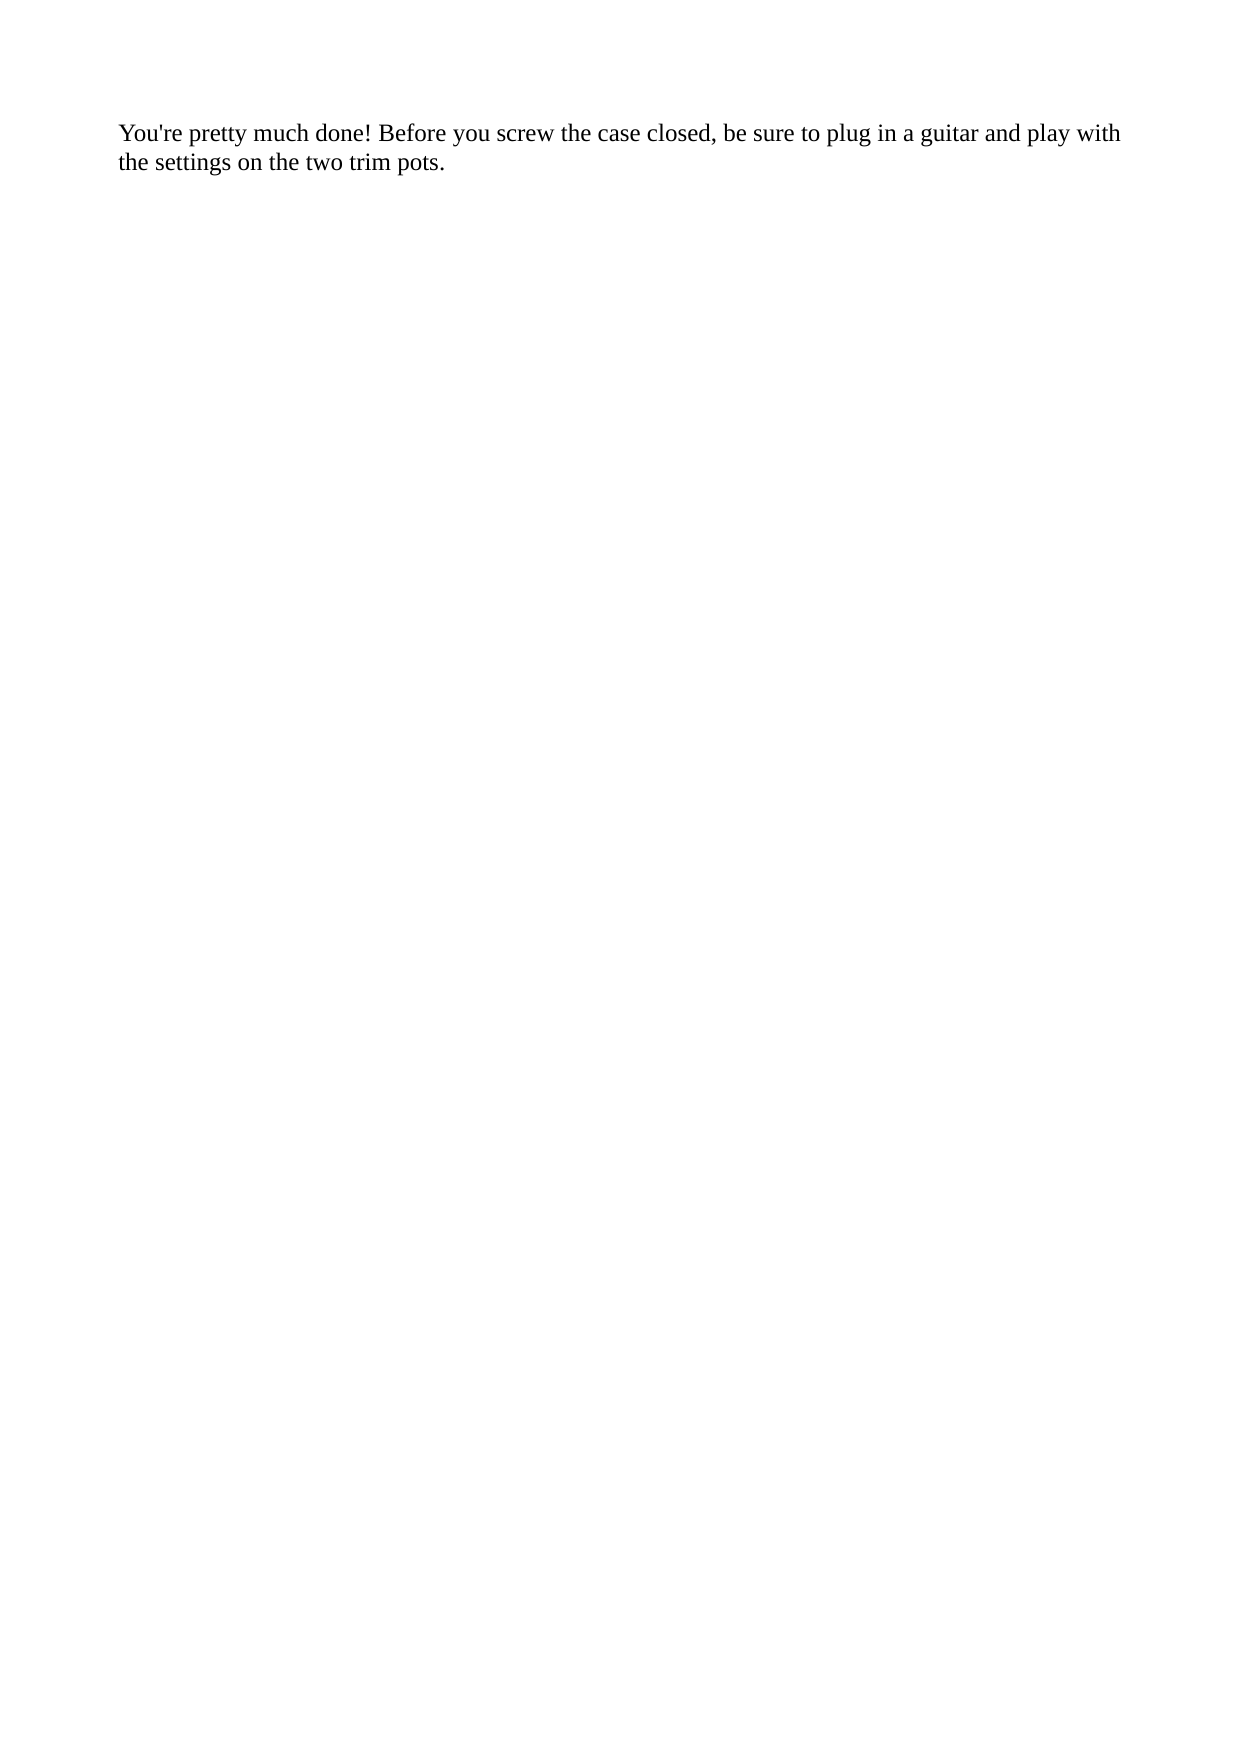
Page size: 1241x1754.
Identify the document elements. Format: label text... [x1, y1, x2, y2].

text You're pretty much done! Before you screw the case closed, be sure to plug in a guitar and play with the settings on the two trim pots. [118, 118, 1122, 176]
